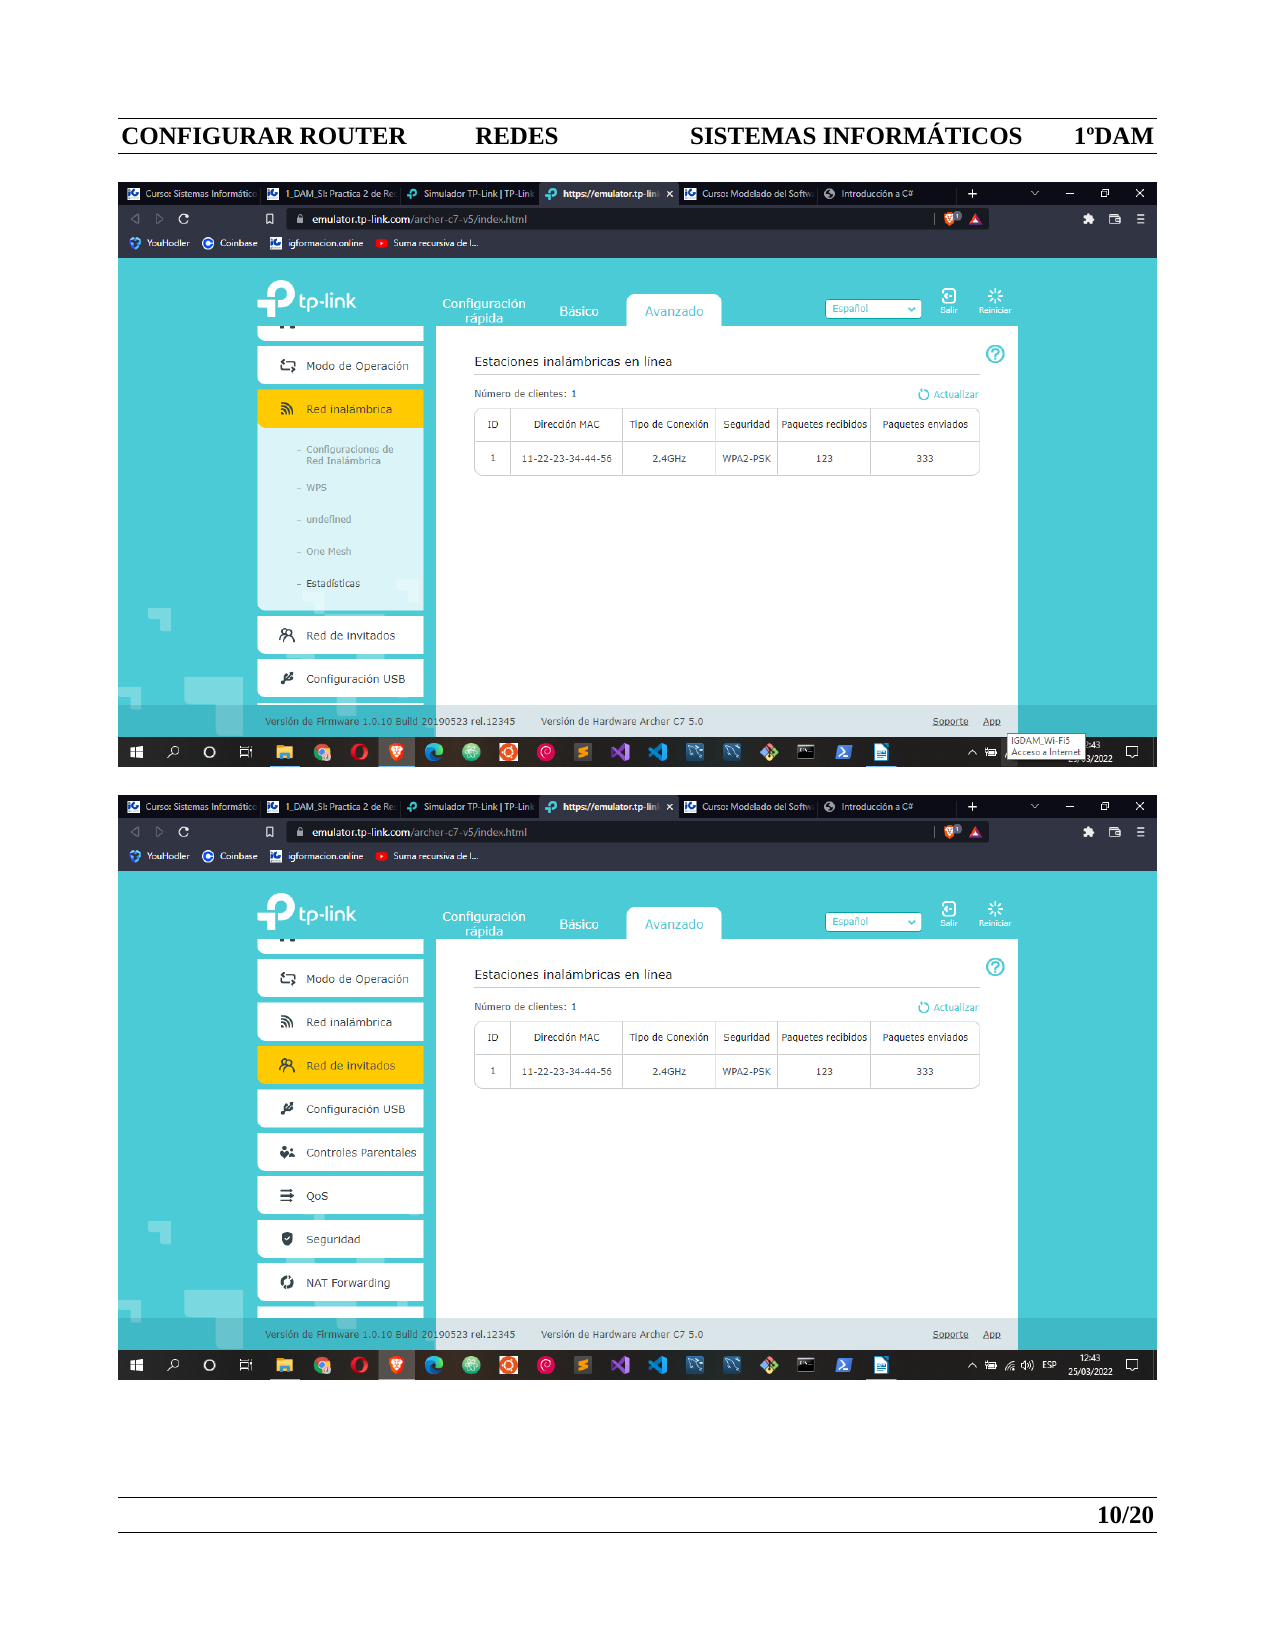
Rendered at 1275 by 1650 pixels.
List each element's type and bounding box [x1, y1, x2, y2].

picture [118, 182, 1157, 767]
picture [118, 795, 1157, 1380]
